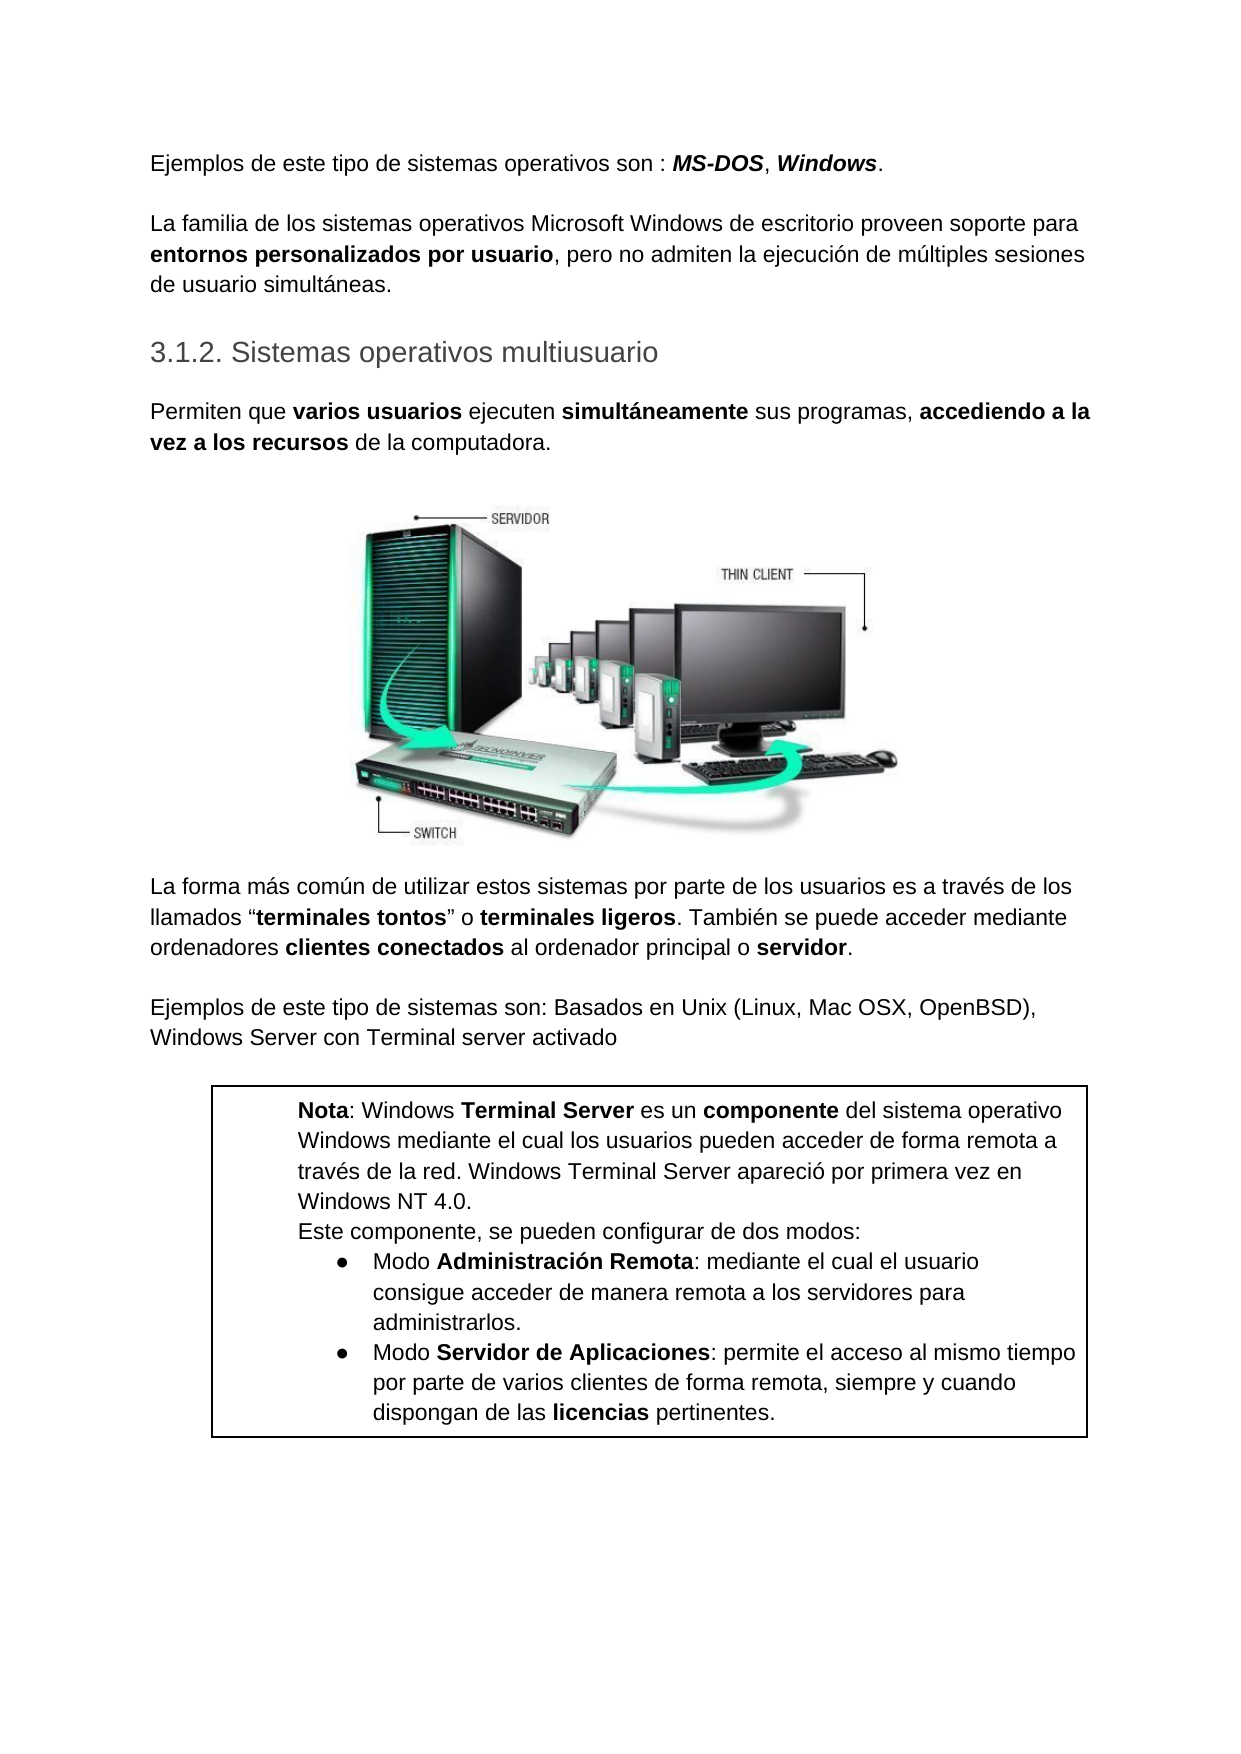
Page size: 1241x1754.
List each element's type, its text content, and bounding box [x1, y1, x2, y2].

subtitle 3.1.2. Sistemas operativos multiusuario [150, 334, 1090, 368]
text Permiten que varios usuarios ejecuten simultáneamente sus programas, accediendo a la vez a los recursos de la computadora. [150, 398, 1090, 455]
picture [315, 488, 925, 870]
text La familia de los sistemas operativos Microsoft Windows de escritorio proveen soporte para entornos personalizados por usuario, pero no admiten la ejecución de múltiples sesiones de usuario simultáneas. [150, 210, 1090, 297]
text Ejemplos de este tipo de sistemas son: Basados en Unix (Linux, Mac OSX, OpenBSD), Windows Server con Terminal server activado [150, 994, 1090, 1051]
text La forma más común de utilizar estos sistemas por parte de los usuarios es a través de los llamados “terminales tontos” o terminales ligeros. También se puede acceder mediante ordenadores clientes conectados al ordenador principal o servidor. [150, 873, 1090, 960]
text Ejemplos de este tipo de sistemas operativos son : MS-DOS, Windows. [150, 150, 1090, 176]
table_header Nota: Windows Terminal Server es un componente del sistema operativo Windows mediante el cual los usuarios pueden acceder de forma remota a través de la red. Windows Terminal Server apareció por primera vez en Windows NT 4.0. Este componente, se pueden configurar de dos modos: Modo Administración Remota: mediante el cual el usuario consigue acceder de manera remota a los servidores para administrarlos. Modo Servidor de Aplicaciones: permite el acceso al mismo tiempo por parte de varios clientes de forma remota, siempre y cuando dispongan de las licencias pertinentes. [213, 1087, 1086, 1436]
